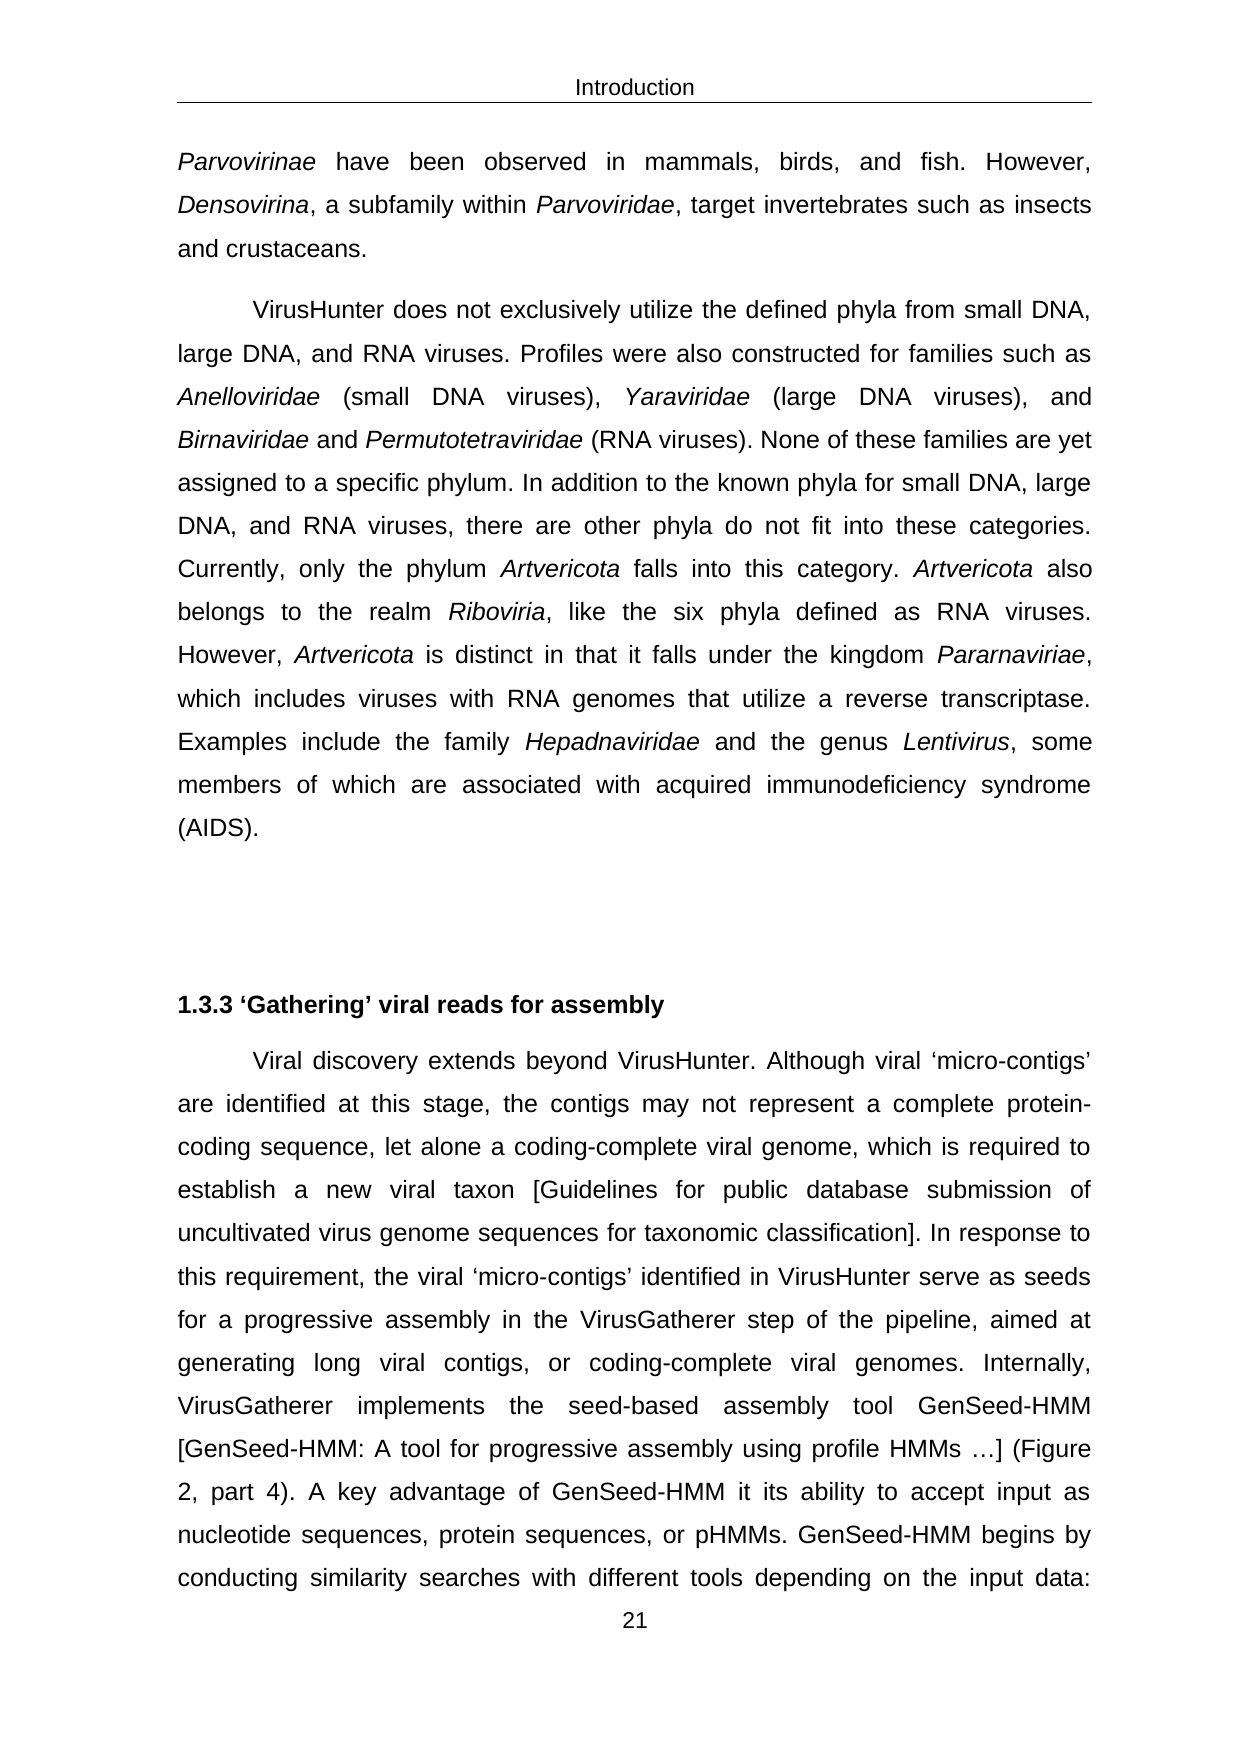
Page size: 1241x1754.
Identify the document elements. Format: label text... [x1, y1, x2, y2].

text VirusHunter does not exclusively utilize the defined phyla from small DNA, large DNA, and RNA viruses. Profiles were also constructed for families such as Anelloviridae (small DNA viruses), Yaraviridae (large DNA viruses), and Birnaviridae and Permutotetraviridae (RNA viruses). None of these families are yet assigned to a specific phylum. In addition to the known phyla for small DNA, large DNA, and RNA viruses, there are other phyla do not fit into these categories. Currently, only the phylum Artvericota falls into this category. Artvericota also belongs to the realm Riboviria, like the six phyla defined as RNA viruses. However, Artvericota is distinct in that it falls under the kingdom Pararnaviriae, which includes viruses with RNA genomes that utilize a reverse transcriptase. Examples include the family Hepadnaviridae and the genus Lentivirus, some members of which are associated with acquired immunodeficiency syndrome (AIDS). [177, 296, 1092, 842]
subtitle 1.3.3 ‘Gathering’ viral reads for assembly [177, 990, 1092, 1019]
text Viral discovery extends beyond VirusHunter. Although viral ‘micro-contigs’ are identified at this stage, the contigs may not represent a complete protein-coding sequence, let alone a coding-complete viral genome, which is required to establish a new viral taxon [Guidelines for public database submission of uncultivated virus genome sequences for taxonomic classification]. In response to this requirement, the viral ‘micro-contigs’ identified in VirusHunter serve as seeds for a progressive assembly in the VirusGatherer step of the pipeline, aimed at generating long viral contigs, or coding-complete viral genomes. Internally, VirusGatherer implements the seed-based assembly tool GenSeed-HMM [GenSeed-HMM: A tool for progressive assembly using profile HMMs …] (Figure 2, part 4). A key advantage of GenSeed-HMM it its ability to accept input as nucleotide sequences, protein sequences, or pHMMs. GenSeed-HMM begins by conducting similarity searches with different tools depending on the input data: [177, 1046, 1092, 1592]
text Parvovirinae have been observed in mammals, birds, and fish. However, Densovirina, a subfamily within Parvoviridae, target invertebrates such as insects and crustaceans. [177, 147, 1092, 262]
